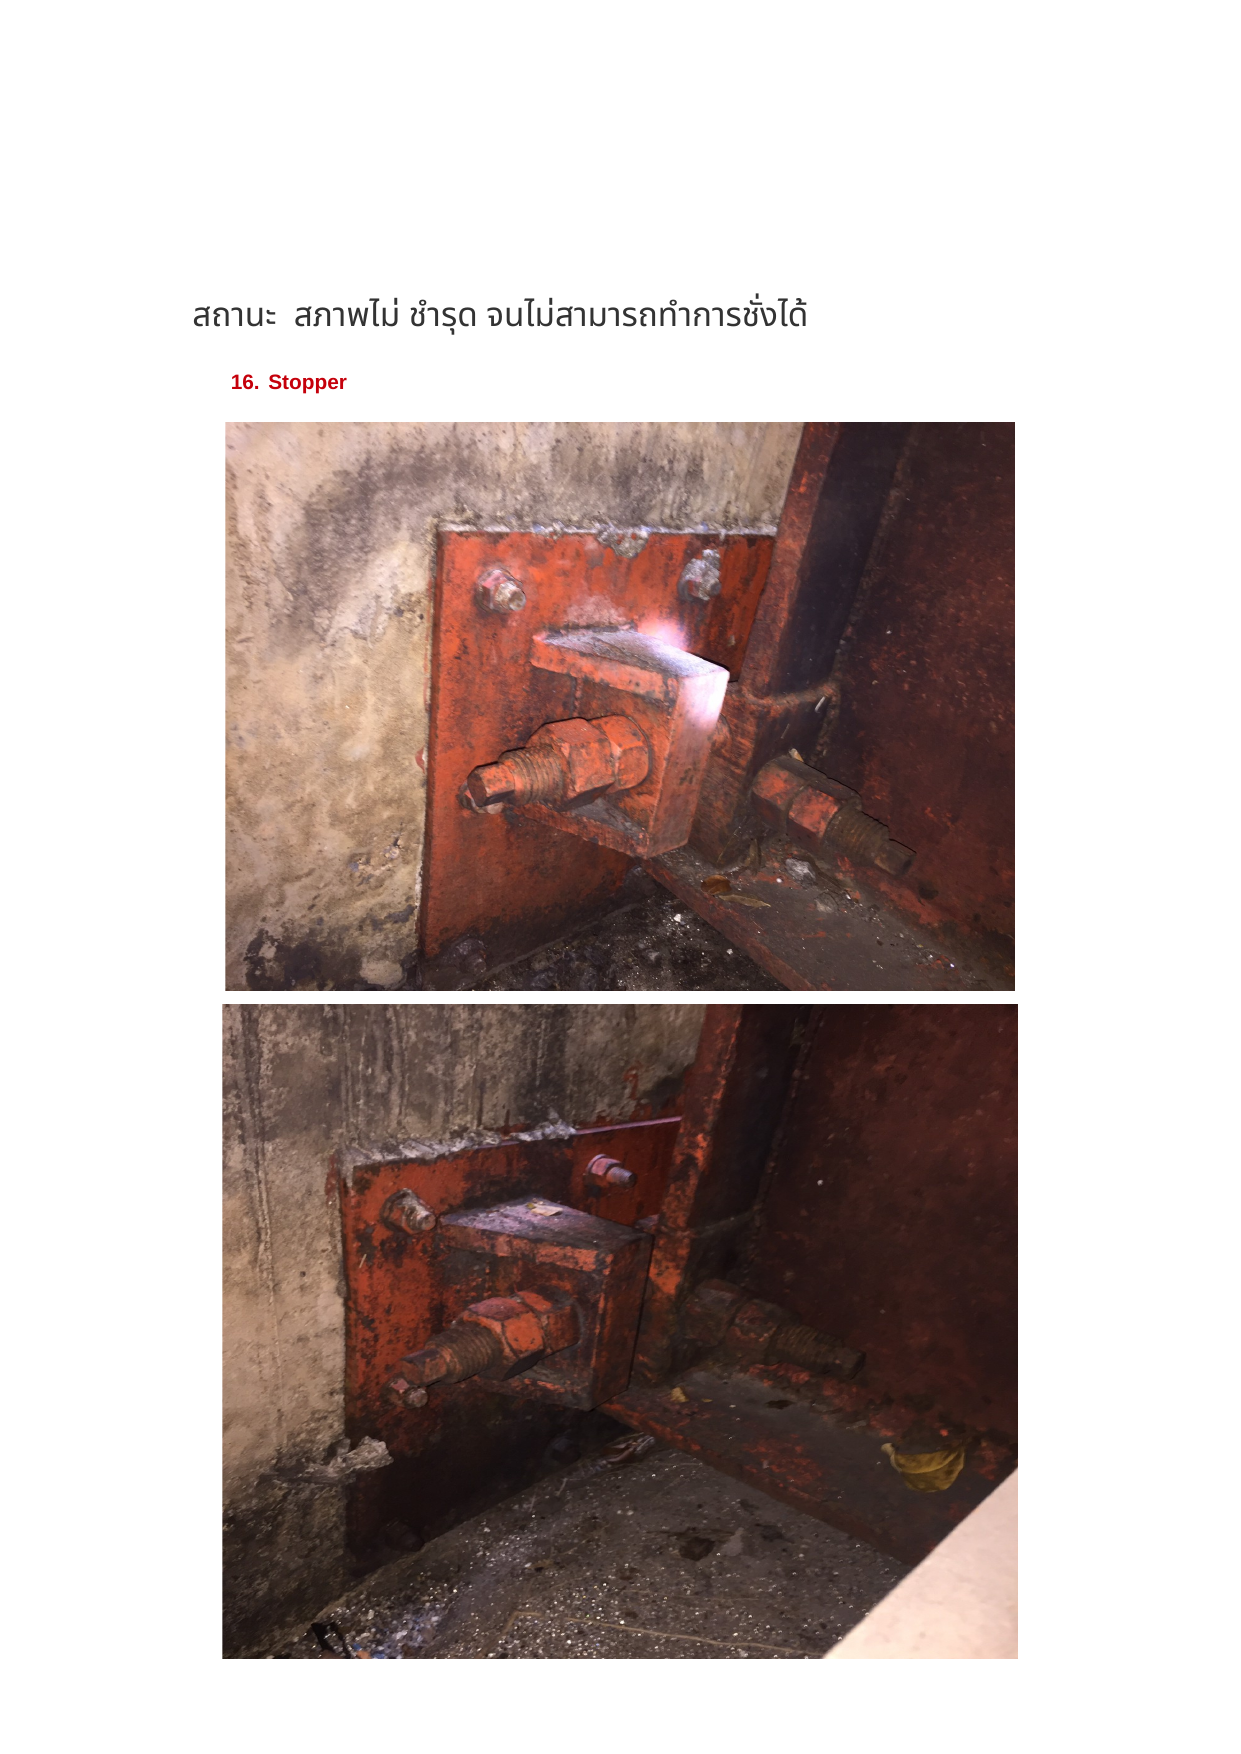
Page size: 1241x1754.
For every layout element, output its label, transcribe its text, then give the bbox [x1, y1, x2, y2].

text สถานะ สภาพไม่ ชำรุด จนไม่สามารถทำการชั่งได้ [118, 291, 1122, 341]
list Stopper [231, 370, 1122, 394]
picture [222, 1004, 1018, 1659]
picture [225, 422, 1015, 991]
